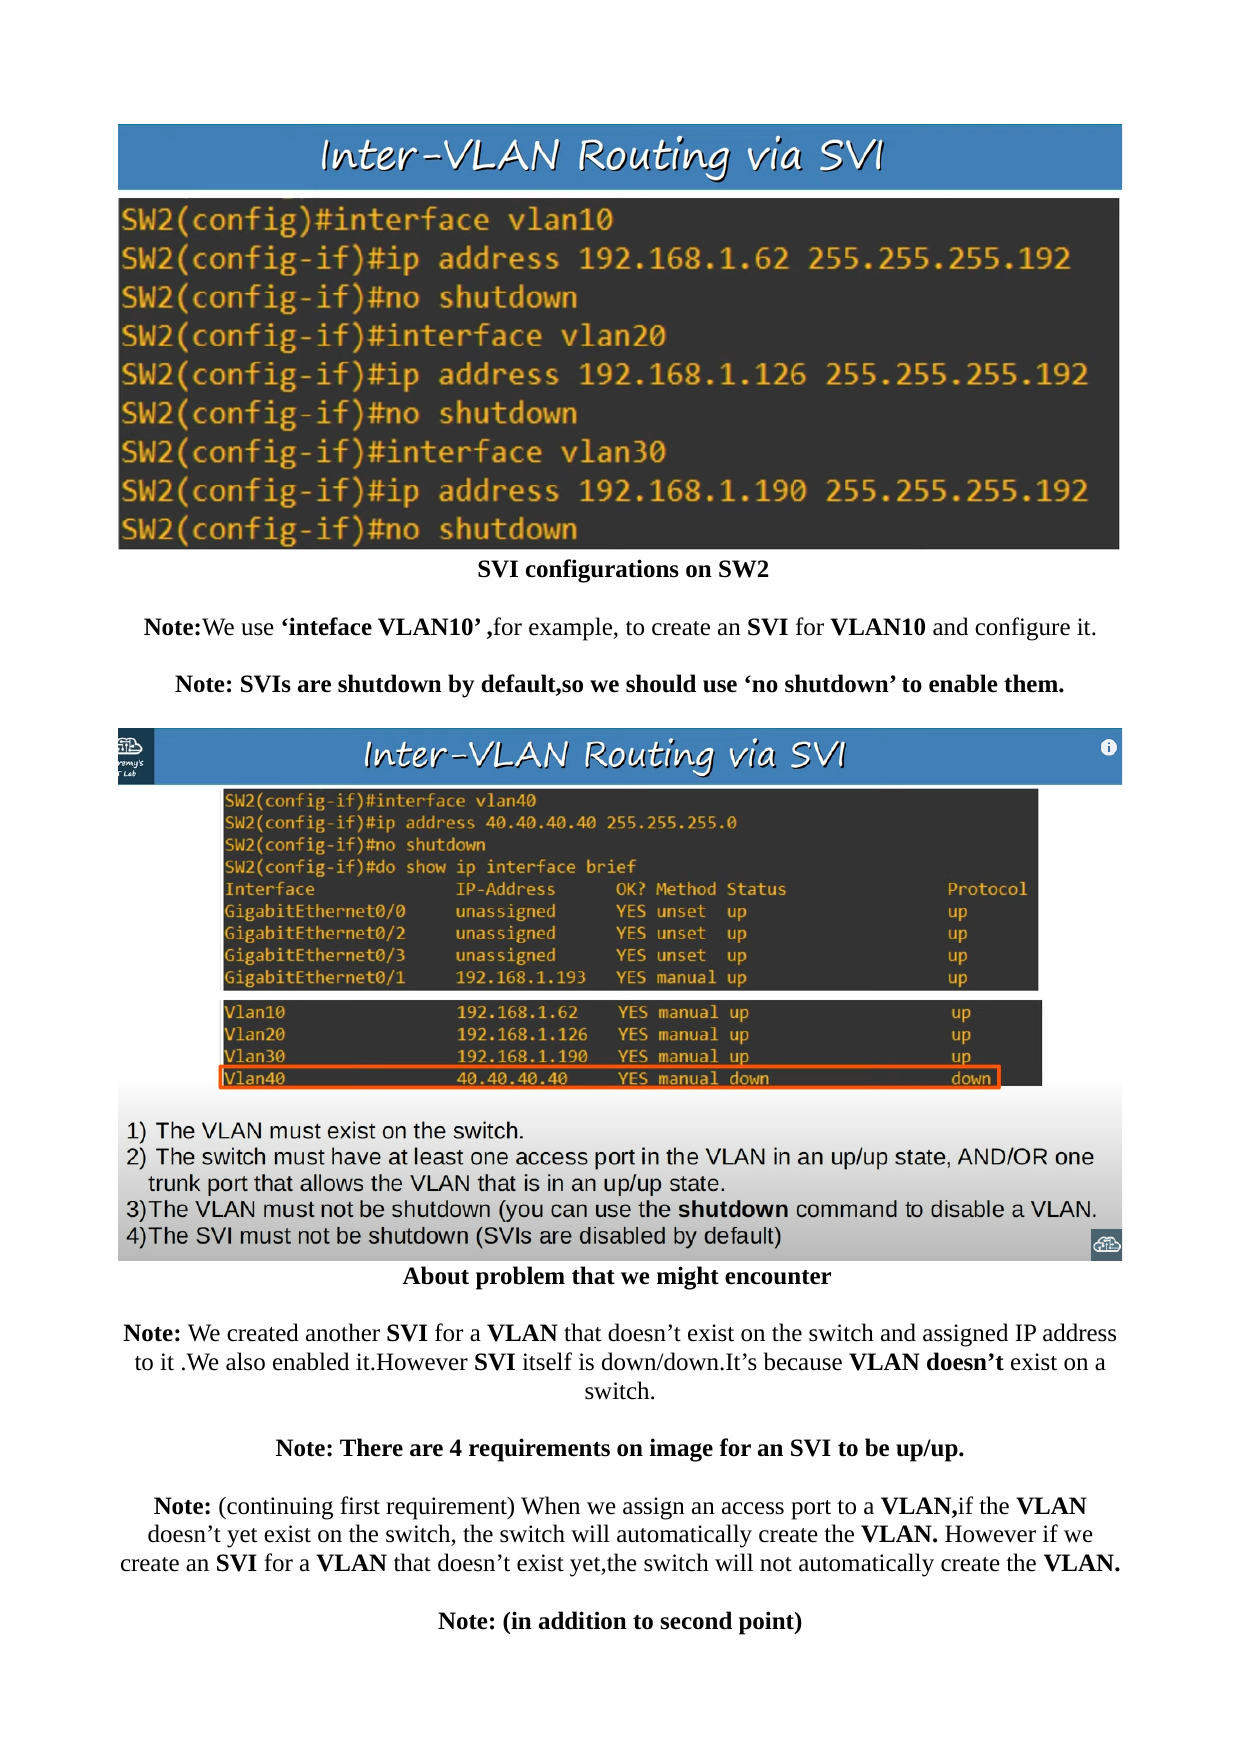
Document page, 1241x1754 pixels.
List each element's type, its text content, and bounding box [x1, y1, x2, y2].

text Note: (continuing first requirement) When we assign an access port to a VLAN,if the VLAN doesn’t yet exist on the switch, the switch will automatically create the VLAN. However if we create an SVI for a VLAN that doesn’t exist yet,the switch will not automatically create the VLAN. [118, 1491, 1122, 1577]
text SVI configurations on SW2 [118, 555, 1122, 583]
picture [118, 726, 1123, 1261]
text Note: (in addition to second point) [118, 1606, 1122, 1634]
text Note:We use ‘inteface VLAN10’ ,for example, to create an SVI for VLAN10 and configure it. [118, 612, 1122, 641]
text Note: We created another SVI for a VLAN that doesn’t exist on the switch and assigned IP address to it .We also enabled it.However SVI itself is down/down.It’s because VLAN doesn’t exist on a switch. [118, 1318, 1122, 1404]
text Note: SVIs are shutdown by default,so we should use ‘no shutdown’ to enable them. [118, 669, 1122, 698]
text About problem that we might encounter [118, 1261, 1122, 1289]
text Note: There are 4 requirements on image for an SVI to be up/up. [118, 1433, 1122, 1462]
picture [118, 118, 1123, 555]
